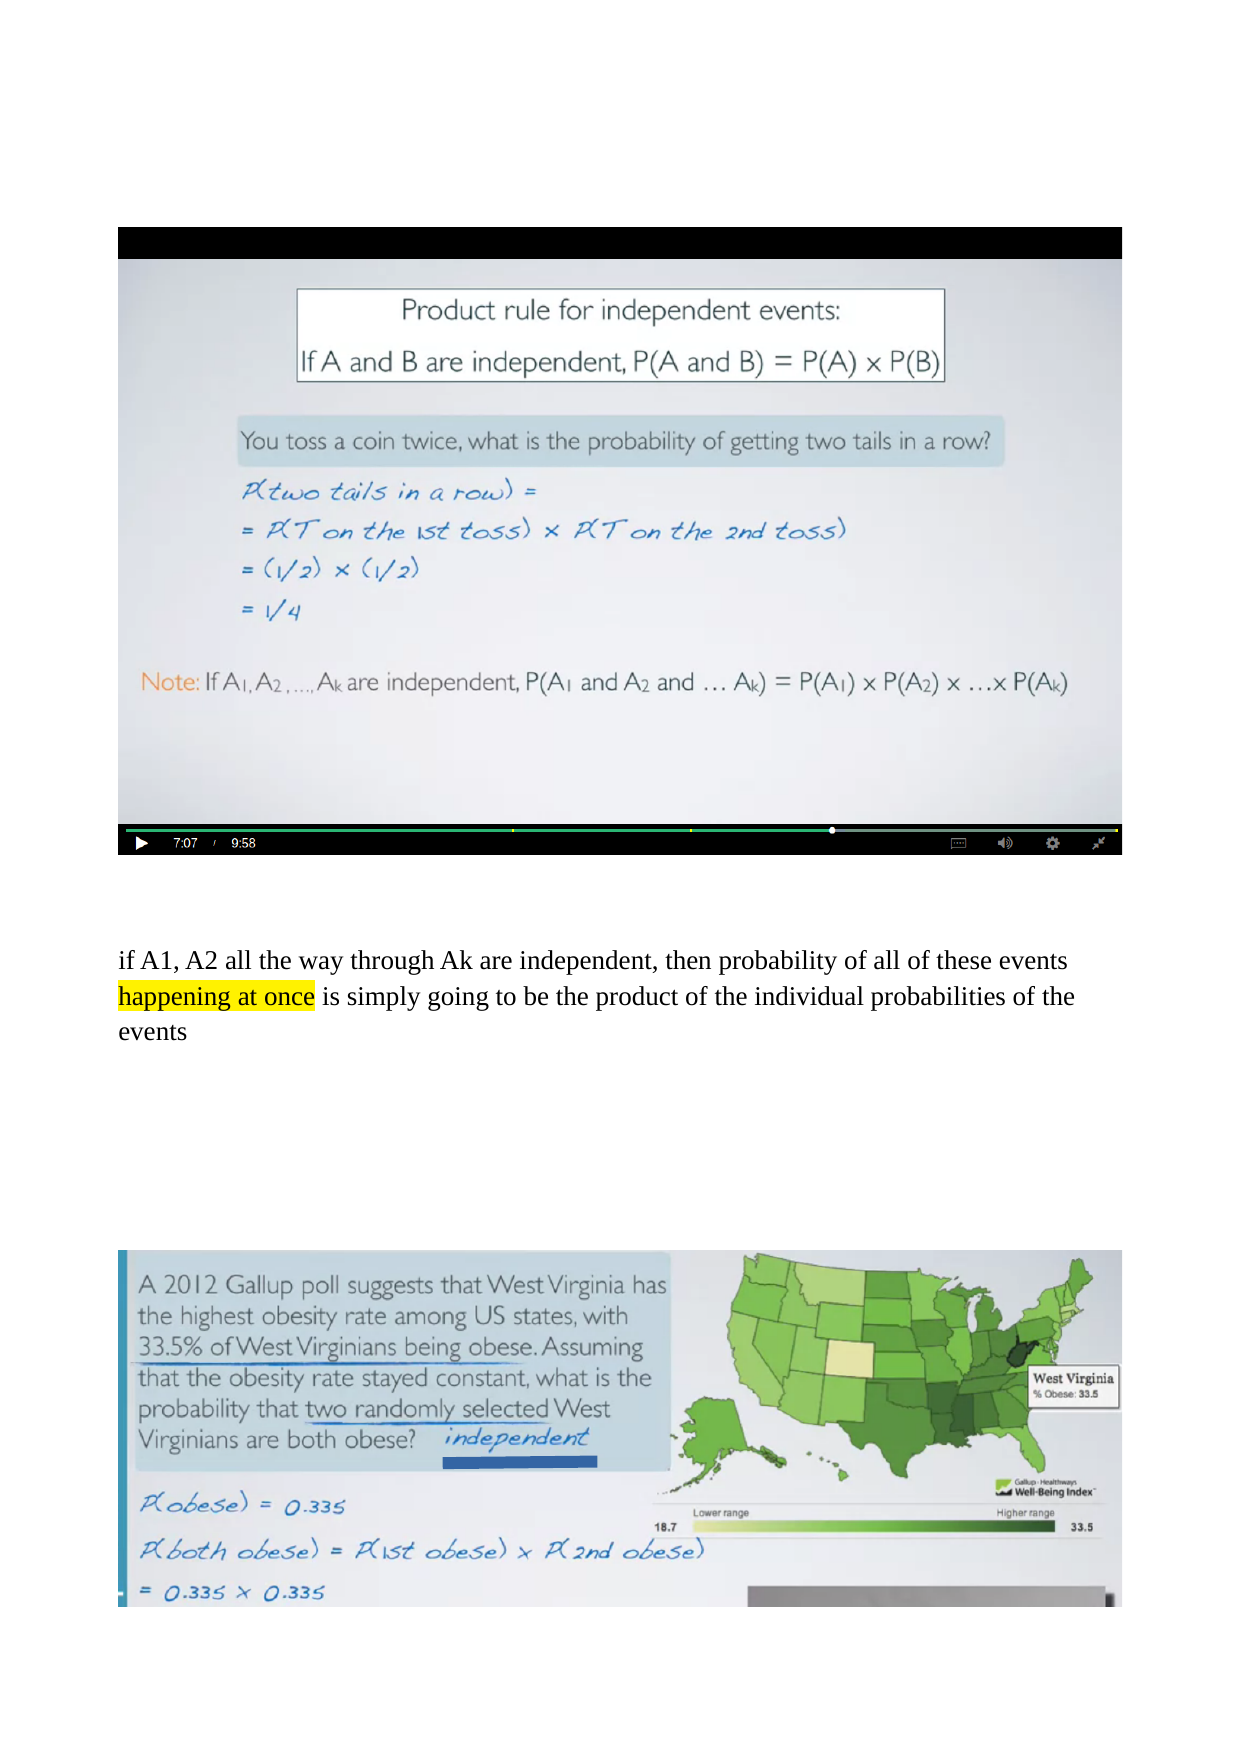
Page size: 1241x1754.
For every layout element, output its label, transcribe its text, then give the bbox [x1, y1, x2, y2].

text if A1, A2 all the way through Ak are independent, then probability of all of these events happening at once is simply going to be the product of the individual probabilities of the events [118, 944, 1122, 1047]
picture [118, 1250, 1123, 1607]
picture [118, 227, 1123, 855]
